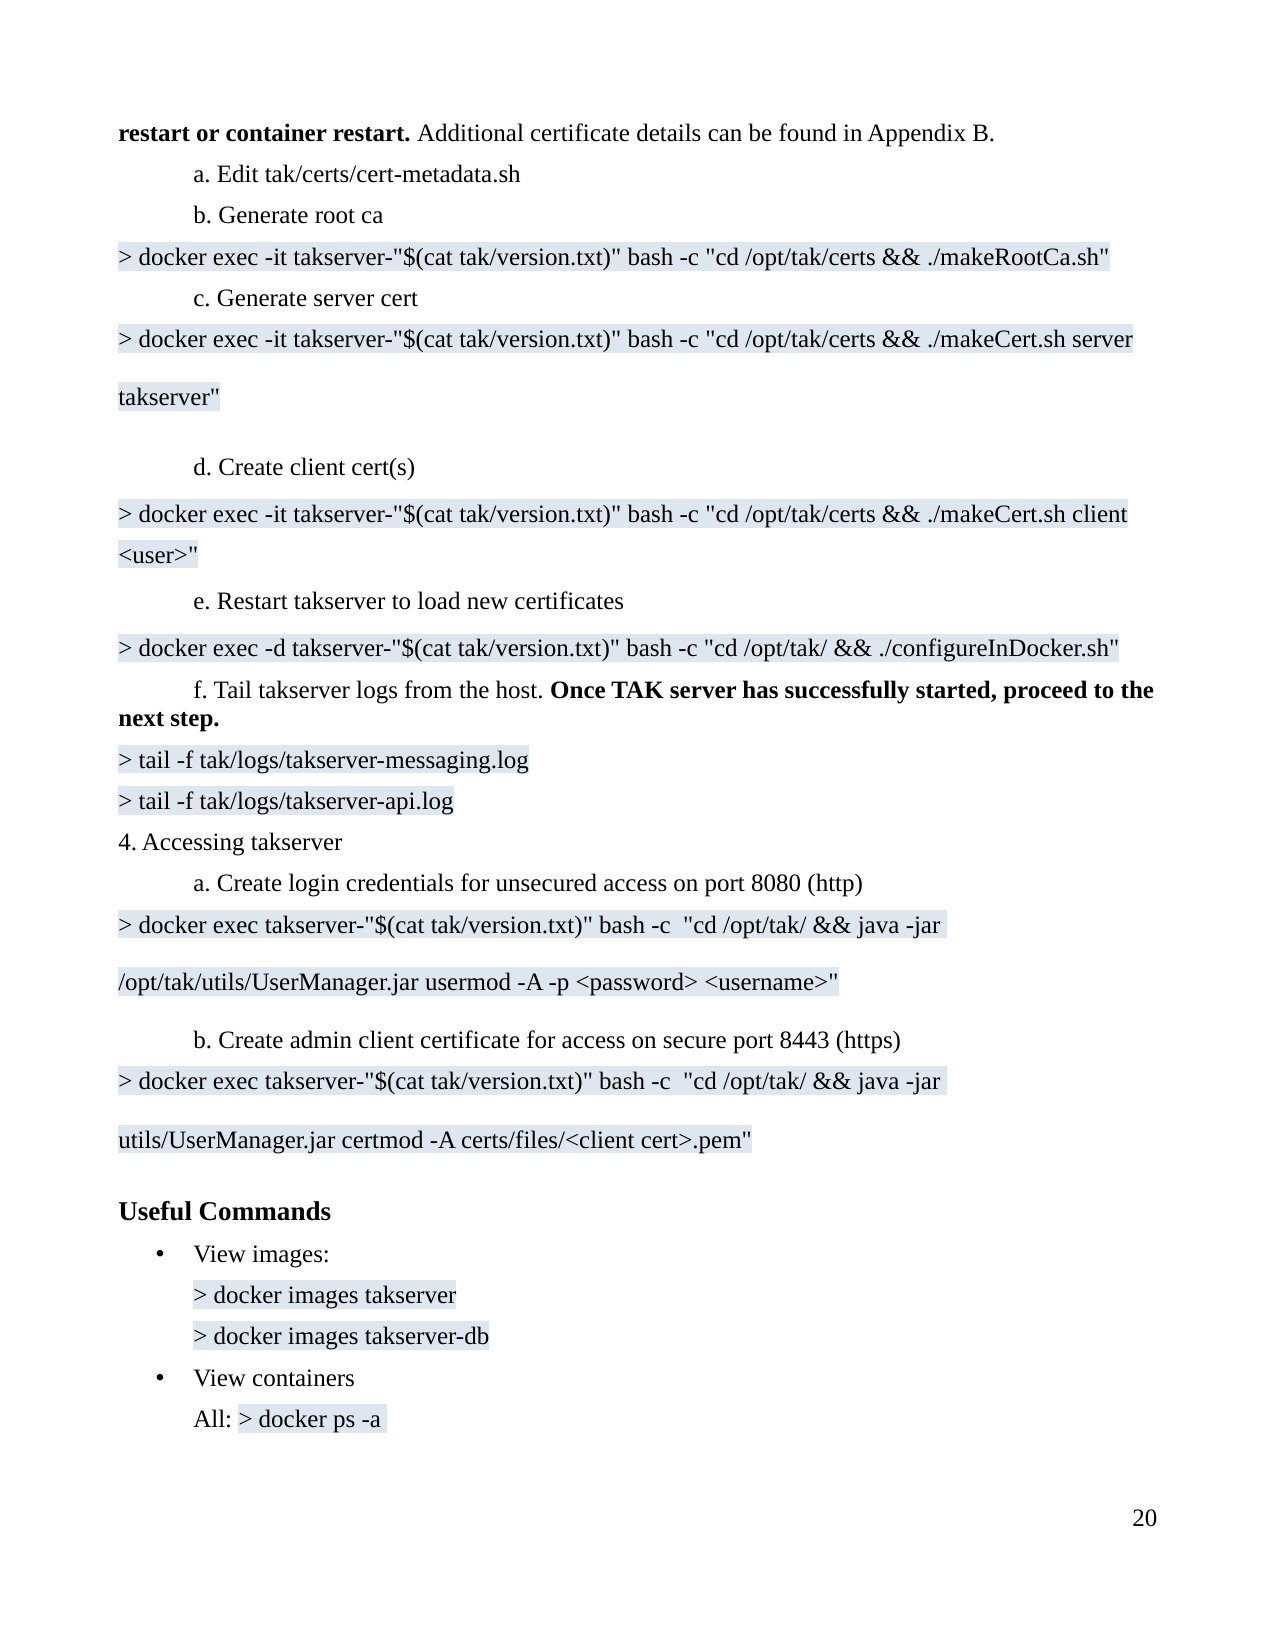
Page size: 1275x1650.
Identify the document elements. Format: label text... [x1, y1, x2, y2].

list > docker images takserver-db [156, 1321, 1157, 1350]
text /opt/tak/utils/UserManager.jar usermod -A -p <password> <username>" [118, 967, 1157, 996]
text <user>" [118, 540, 1157, 568]
text > docker exec takserver-"$(cat tak/version.txt)" bash -c "cd /opt/tak/ && java -jar [118, 910, 1157, 938]
text > docker exec -it takserver-"$(cat tak/version.txt)" bash -c "cd /opt/tak/certs && ./makeCert.sh server [118, 324, 1157, 353]
text b. Create admin client certificate for access on secure port 8443 (https) [118, 1025, 1157, 1053]
text 4. Accessing takserver [118, 827, 1157, 856]
text restart or container restart. Additional certificate details can be found in Appendix B. [118, 118, 1157, 147]
text f. Tail takserver logs from the host. Once TAK server has successfully started, proceed to the next step. [118, 675, 1157, 732]
text a. Create login credentials for unsecured access on port 8080 (http) [118, 868, 1157, 897]
text > docker exec -it takserver-"$(cat tak/version.txt)" bash -c "cd /opt/tak/certs && ./makeRootCa.sh" [118, 242, 1157, 271]
list All: > docker ps -a [156, 1404, 1157, 1433]
text c. Generate server cert [118, 283, 1157, 312]
text d. Create client cert(s) [118, 452, 1157, 481]
text a. Edit tak/certs/cert-metadata.sh [118, 159, 1157, 188]
text > tail -f tak/logs/takserver-api.log [118, 786, 1157, 815]
text b. Generate root ca [118, 201, 1157, 229]
list View containers [156, 1363, 1157, 1391]
text Useful Commands [118, 1195, 1157, 1226]
text takserver" [118, 382, 1157, 411]
text utils/UserManager.jar certmod -A certs/files/<client cert>.pem" [118, 1125, 1157, 1153]
list > docker images takserver [156, 1280, 1157, 1309]
text e. Restart takserver to load new certificates [118, 586, 1157, 615]
text > docker exec -d takserver-"$(cat tak/version.txt)" bash -c "cd /opt/tak/ && ./configureInDocker.sh" [118, 633, 1157, 662]
text > docker exec takserver-"$(cat tak/version.txt)" bash -c "cd /opt/tak/ && java -jar [118, 1066, 1157, 1095]
text > tail -f tak/logs/takserver-messaging.log [118, 745, 1157, 773]
text > docker exec -it takserver-"$(cat tak/version.txt)" bash -c "cd /opt/tak/certs && ./makeCert.sh client [118, 499, 1157, 528]
list View images: [156, 1239, 1157, 1268]
